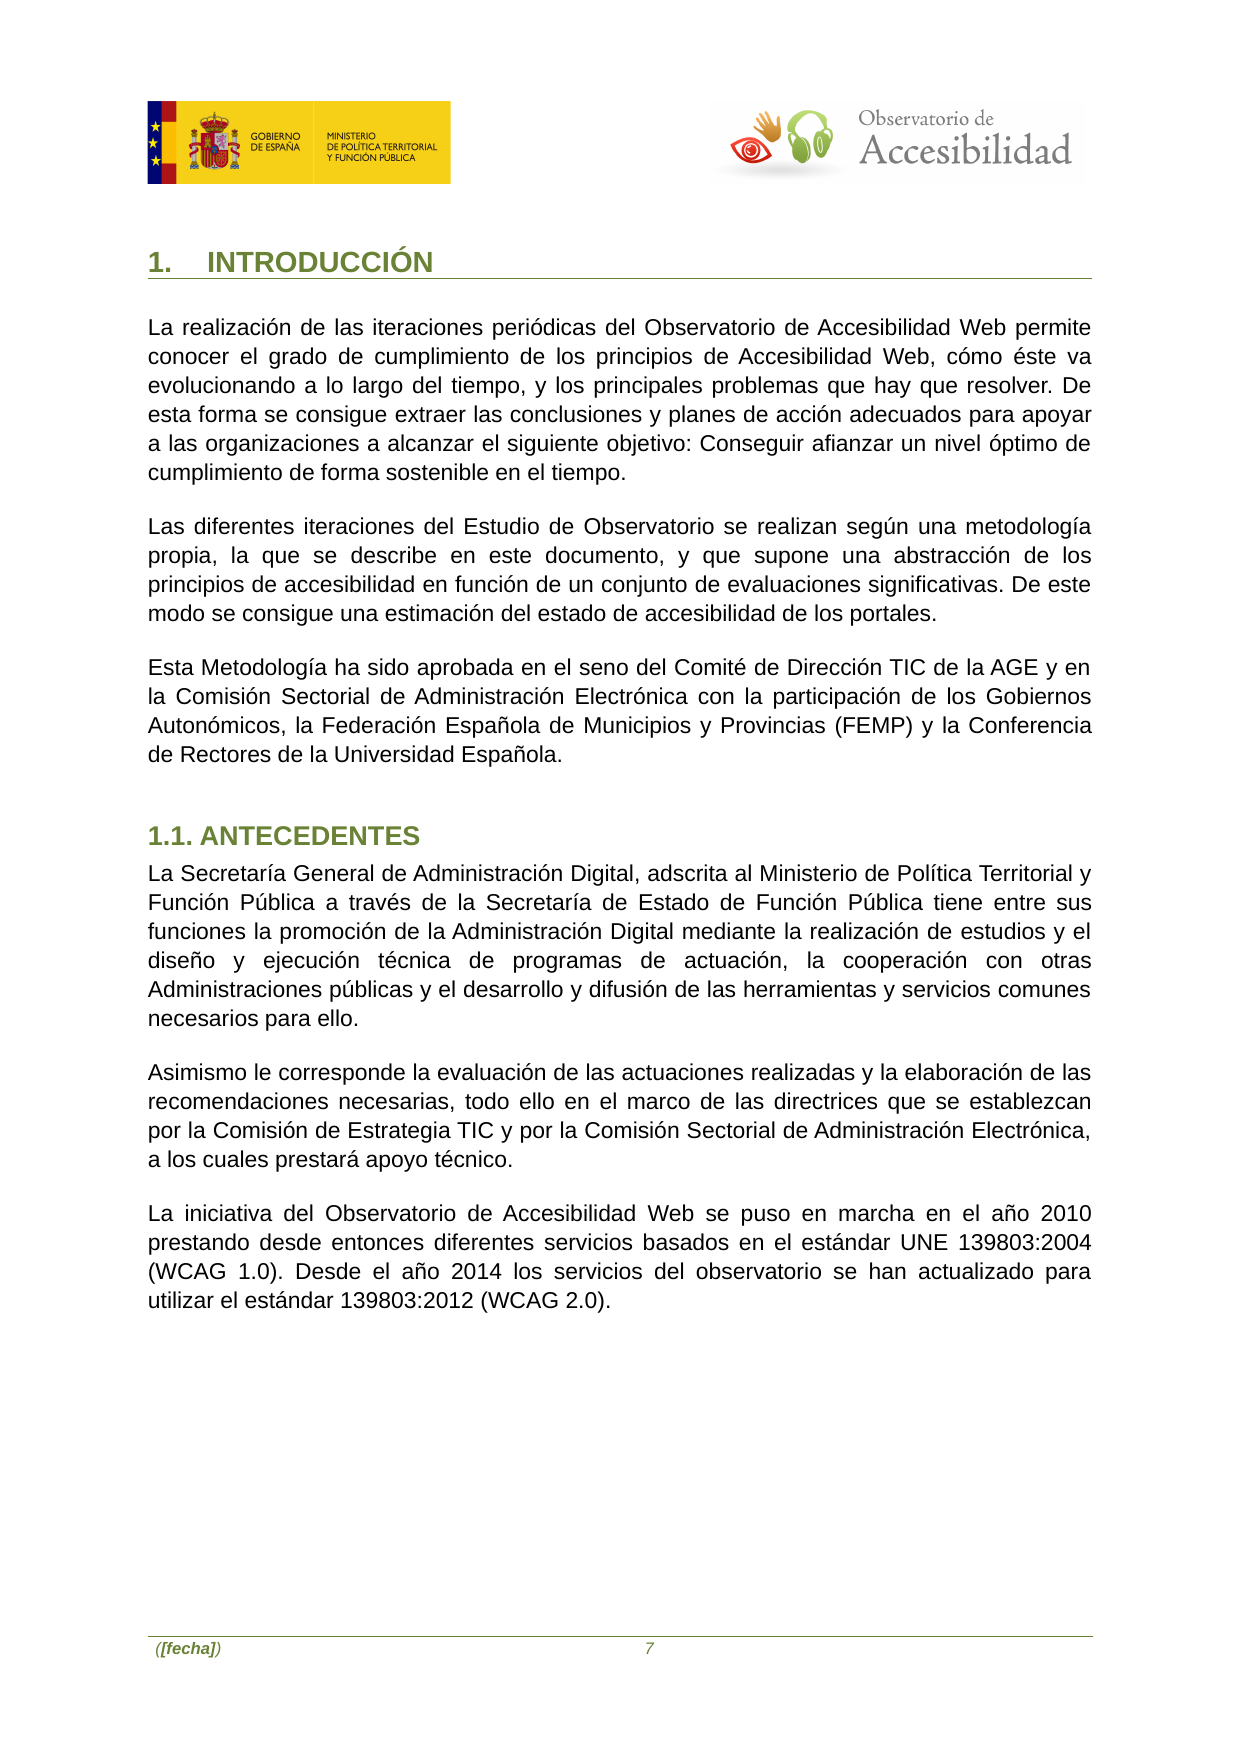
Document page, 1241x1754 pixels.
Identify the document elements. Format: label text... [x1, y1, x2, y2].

text Esta Metodología ha sido aprobada en el seno del Comité de Dirección TIC de la AGE y en la Comisión Sectorial de Administración Electrónica con la participación de los Gobiernos Autonómicos, la Federación Española de Municipios y Provincias (FEMP) y la Conferencia de Rectores de la Universidad Española. [148, 654, 1092, 767]
text La Secretaría General de Administración Digital, adscrita al Ministerio de Política Territorial y Función Pública a través de la Secretaría de Estado de Función Pública tiene entre sus funciones la promoción de la Administración Digital mediante la realización de estudios y el diseño y ejecución técnica de programas de actuación, la cooperación con otras Administraciones públicas y el desarrollo y difusión de las herramientas y servicios comunes necesarios para ello. [148, 860, 1092, 1031]
text Las diferentes iteraciones del Estudio de Observatorio se realizan según una metodología propia, la que se describe en este documento, y que supone una abstracción de los principios de accesibilidad en función de un conjunto de evaluaciones significativas. De este modo se consigue una estimación del estado de accesibilidad de los portales. [148, 513, 1092, 626]
subtitle Introducción [148, 245, 1092, 278]
text La iniciativa del Observatorio de Accesibilidad Web se puso en marcha en el año 2010 prestando desde entonces diferentes servicios basados en el estándar UNE 139803:2004 (WCAG 1.0). Desde el año 2014 los servicios del observatorio se han actualizado para utilizar el estándar 139803:2012 (WCAG 2.0). [148, 1200, 1092, 1313]
text La realización de las iteraciones periódicas del Observatorio de Accesibilidad Web permite conocer el grado de cumplimiento de los principios de Accesibilidad Web, cómo éste va evolucionando a lo largo del tiempo, y los principales problemas que hay que resolver. De esta forma se consigue extraer las conclusiones y planes de acción adecuados para apoyar a las organizaciones a alcanzar el siguiente objetivo: Conseguir afianzar un nivel óptimo de cumplimiento de forma sostenible en el tiempo. [148, 314, 1092, 485]
subtitle 1.1. Antecedentes [148, 820, 1092, 851]
picture [710, 101, 1086, 184]
text Asimismo le corresponde la evaluación de las actuaciones realizadas y la elaboración de las recomendaciones necesarias, todo ello en el marco de las directrices que se establezcan por la Comisión de Estrategia TIC y por la Comisión Sectorial de Administración Electrónica, a los cuales prestará apoyo técnico. [148, 1059, 1092, 1172]
picture [147, 101, 451, 184]
